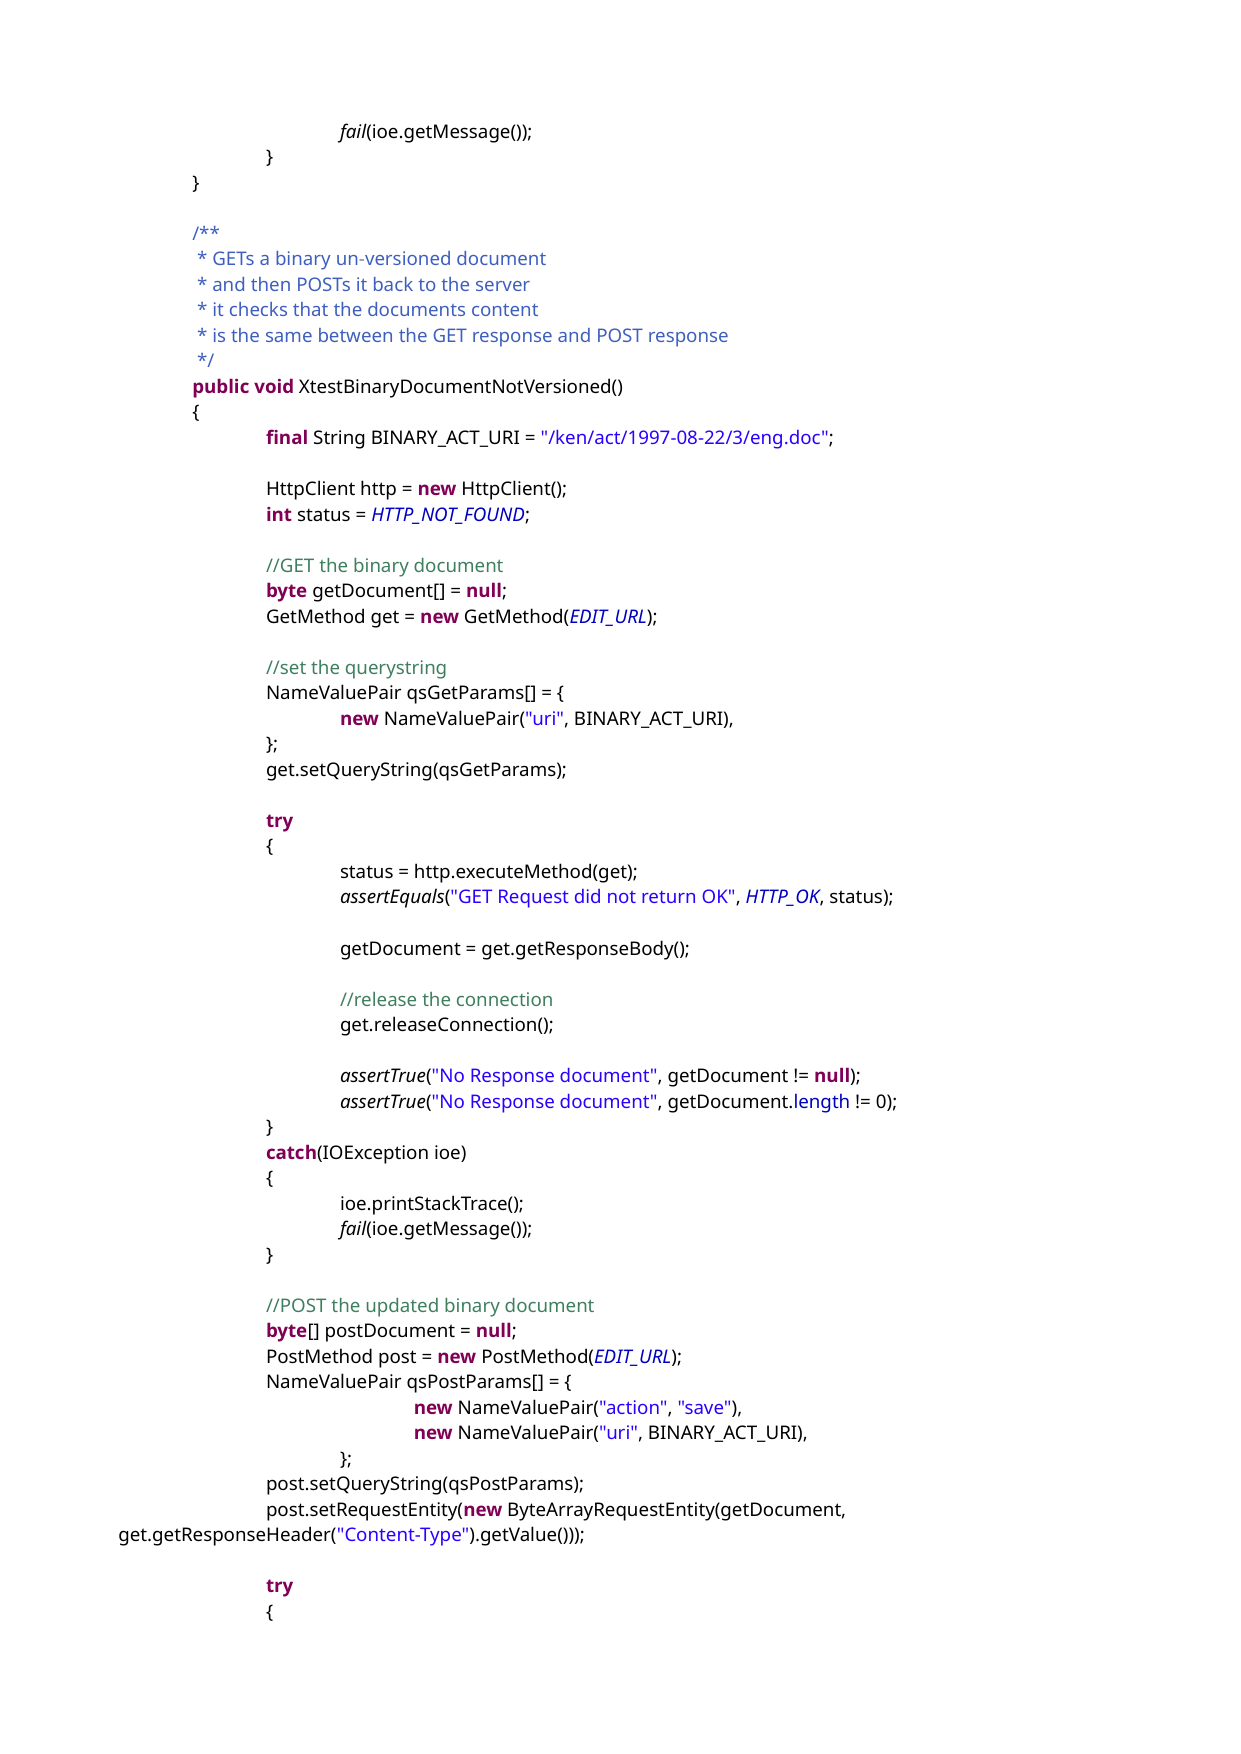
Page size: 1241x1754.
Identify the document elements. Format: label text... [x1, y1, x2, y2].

text //release the connection [118, 986, 1122, 1011]
text * and then POSTs it back to the server [118, 271, 1122, 297]
text { [118, 1598, 1122, 1624]
text //set the querystring [118, 654, 1122, 679]
text final String BINARY_ACT_URI = "/ken/act/1997-08-22/3/eng.doc"; [118, 424, 1122, 450]
text { [118, 1164, 1122, 1190]
text status = http.executeMethod(get); [118, 858, 1122, 884]
text new NameValuePair("uri", BINARY_ACT_URI), [118, 1420, 1122, 1445]
text */ [118, 348, 1122, 373]
text fail(ioe.getMessage()); [118, 1216, 1122, 1241]
text * it checks that the documents content [118, 297, 1122, 322]
text new NameValuePair("action", "save"), [118, 1394, 1122, 1420]
text } [118, 1113, 1122, 1139]
text }; [118, 1445, 1122, 1471]
text ioe.printStackTrace(); [118, 1190, 1122, 1216]
text //GET the binary document [118, 552, 1122, 577]
text get.setQueryString(qsGetParams); [118, 756, 1122, 782]
text HttpClient http = new HttpClient(); [118, 475, 1122, 501]
text /** [118, 220, 1122, 246]
text { [118, 833, 1122, 858]
text } [118, 169, 1122, 195]
text { [118, 399, 1122, 424]
text public void XtestBinaryDocumentNotVersioned() [118, 373, 1122, 399]
text try [118, 1573, 1122, 1598]
text post.setQueryString(qsPostParams); [118, 1471, 1122, 1496]
text getDocument = get.getResponseBody(); [118, 935, 1122, 960]
text assertTrue("No Response document", getDocument.length != 0); [118, 1088, 1122, 1113]
text int status = HTTP_NOT_FOUND; [118, 501, 1122, 526]
text catch(IOException ioe) [118, 1139, 1122, 1164]
text } [118, 1241, 1122, 1267]
text try [118, 807, 1122, 833]
text * is the same between the GET response and POST response [118, 322, 1122, 348]
text GetMethod get = new GetMethod(EDIT_URL); [118, 603, 1122, 628]
text assertEquals("GET Request did not return OK", HTTP_OK, status); [118, 884, 1122, 909]
text NameValuePair qsGetParams[] = { [118, 679, 1122, 705]
text fail(ioe.getMessage()); [118, 118, 1122, 144]
text } [118, 144, 1122, 169]
text new NameValuePair("uri", BINARY_ACT_URI), [118, 705, 1122, 731]
text byte[] postDocument = null; [118, 1318, 1122, 1343]
text byte getDocument[] = null; [118, 577, 1122, 603]
text }; [118, 731, 1122, 756]
text NameValuePair qsPostParams[] = { [118, 1369, 1122, 1394]
text assertTrue("No Response document", getDocument != null); [118, 1062, 1122, 1088]
text get.releaseConnection(); [118, 1011, 1122, 1037]
text //POST the updated binary document [118, 1292, 1122, 1318]
text * GETs a binary un-versioned document [118, 246, 1122, 271]
text post.setRequestEntity(new ByteArrayRequestEntity(getDocument, get.getResponseHeader("Content-Type").getValue())); [118, 1496, 1122, 1547]
text PostMethod post = new PostMethod(EDIT_URL); [118, 1343, 1122, 1369]
